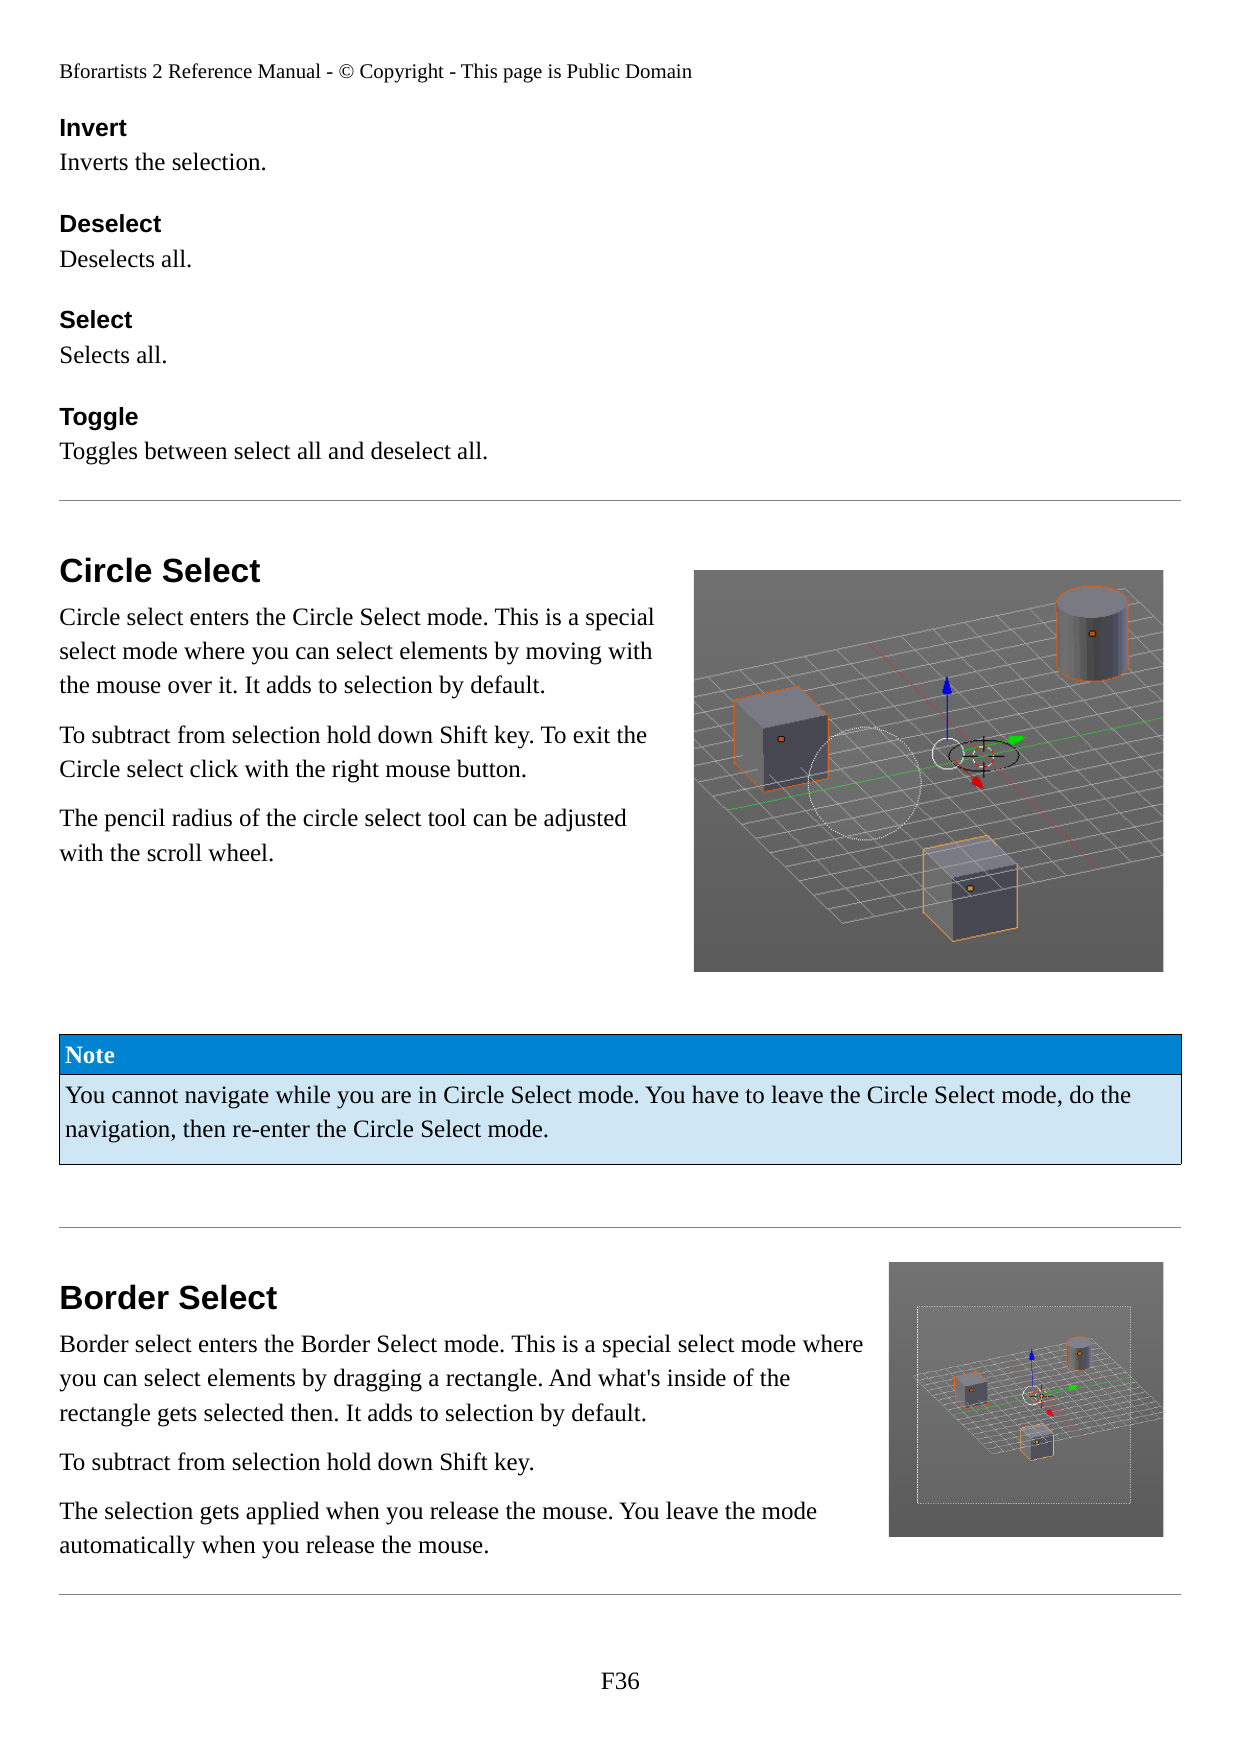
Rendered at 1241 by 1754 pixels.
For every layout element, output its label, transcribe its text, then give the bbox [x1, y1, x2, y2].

subtitle Circle Select [59, 551, 1181, 589]
text The selection gets applied when you release the mouse. You leave the mode automatically when you release the mouse. [59, 1496, 1181, 1559]
subtitle Toggle [59, 402, 1181, 430]
subtitle Border Select [59, 1278, 888, 1316]
table_cell You cannot navigate while you are in Circle Select mode. You have to leave the Circle Select mode, do the navigation, then re-enter the Circle Select mode. [60, 1075, 1181, 1164]
subtitle [1164, 1278, 1181, 1316]
text Inverts the selection. [59, 147, 1181, 176]
text To subtract from selection hold down Shift key. [59, 1447, 888, 1476]
text Circle select enters the Circle Select mode. This is a special select mode where you can select elements by moving with the mouse over it. It adds to selection by default. [59, 602, 693, 699]
table_header Note [60, 1035, 1181, 1074]
picture [888, 1262, 1164, 1537]
text Toggles between select all and deselect all. [59, 436, 1181, 465]
text Selects all. [59, 340, 1181, 369]
subtitle Invert [59, 113, 1181, 141]
text Deselects all. [59, 244, 1181, 272]
text Border select enters the Border Select mode. This is a special select mode where you can select elements by dragging a rectangle. And what's inside of the rectangle gets selected then. It adds to selection by default. [59, 1329, 888, 1427]
text To subtract from selection hold down Shift key. To exit the Circle select click with the right mouse button. [59, 720, 693, 783]
text The pencil radius of the circle select tool can be adjusted with the scroll wheel. [59, 803, 693, 866]
subtitle Select [59, 305, 1181, 334]
subtitle Deselect [59, 209, 1181, 237]
picture [693, 570, 1164, 972]
